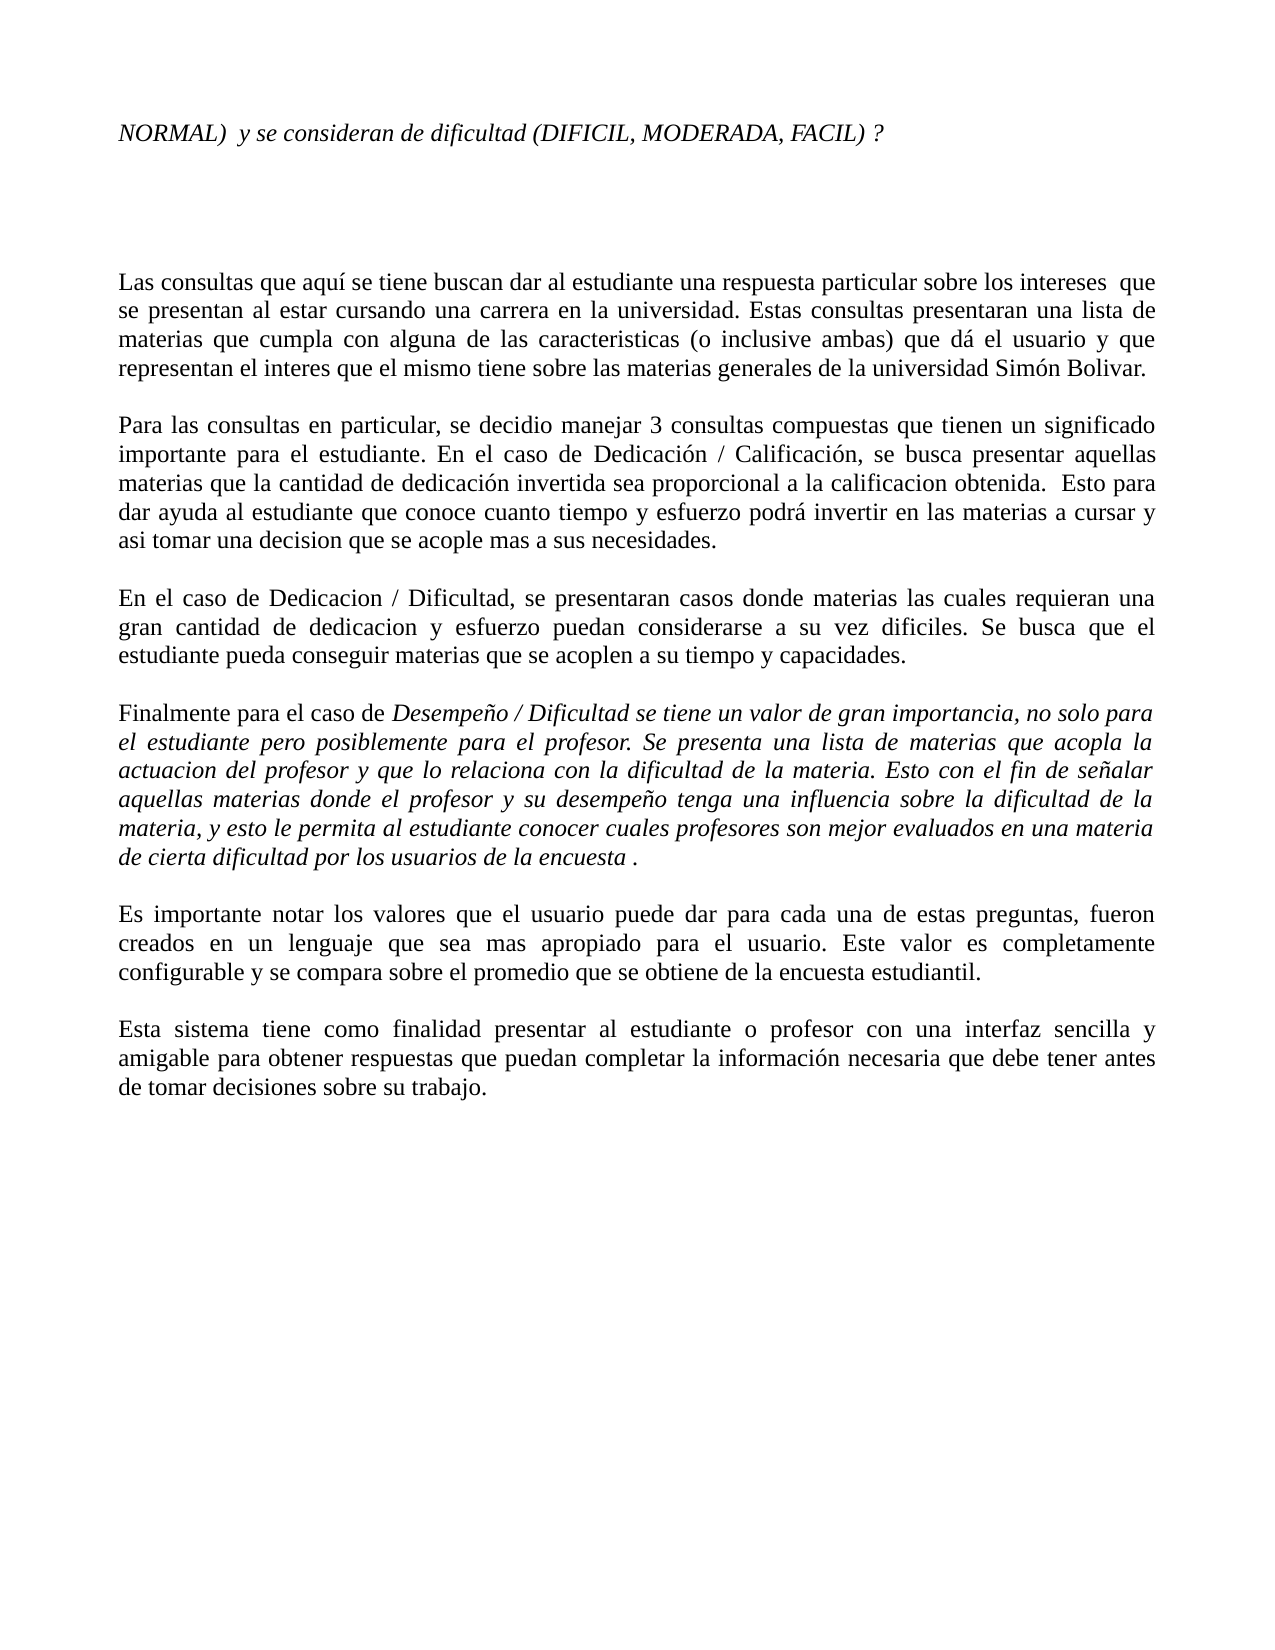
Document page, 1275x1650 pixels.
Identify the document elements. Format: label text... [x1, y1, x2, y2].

text NORMAL) y se consideran de dificultad (DIFICIL, MODERADA, FACIL) ? [118, 118, 1157, 147]
text En el caso de Dedicacion / Dificultad, se presentaran casos donde materias las cuales requieran una gran cantidad de dedicacion y esfuerzo puedan considerarse a su vez dificiles. Se busca que el estudiante pueda conseguir materias que se acoplen a su tiempo y capacidades. [118, 583, 1157, 669]
text Es importante notar los valores que el usuario puede dar para cada una de estas preguntas, fueron creados en un lenguaje que sea mas apropiado para el usuario. Este valor es completamente configurable y se compara sobre el promedio que se obtiene de la encuesta estudiantil. [118, 899, 1157, 985]
text Para las consultas en particular, se decidio manejar 3 consultas compuestas que tienen un significado importante para el estudiante. En el caso de Dedicación / Calificación, se busca presentar aquellas materias que la cantidad de dedicación invertida sea proporcional a la calificacion obtenida. Esto para dar ayuda al estudiante que conoce cuanto tiempo y esfuerzo podrá invertir en las materias a cursar y asi tomar una decision que se acople mas a sus necesidades. [118, 410, 1157, 554]
text Finalmente para el caso de Desempeño / Dificultad se tiene un valor de gran importancia, no solo para el estudiante pero posiblemente para el profesor. Se presenta una lista de materias que acopla la actuacion del profesor y que lo relaciona con la dificultad de la materia. Esto con el fin de señalar aquellas materias donde el profesor y su desempeño tenga una influencia sobre la dificultad de la materia, y esto le permita al estudiante conocer cuales profesores son mejor evaluados en una materia de cierta dificultad por los usuarios de la encuesta . [118, 698, 1157, 870]
text Esta sistema tiene como finalidad presentar al estudiante o profesor con una interfaz sencilla y amigable para obtener respuestas que puedan completar la información necesaria que debe tener antes de tomar decisiones sobre su trabajo. [118, 1014, 1157, 1100]
text Las consultas que aquí se tiene buscan dar al estudiante una respuesta particular sobre los intereses que se presentan al estar cursando una carrera en la universidad. Estas consultas presentaran una lista de materias que cumpla con alguna de las caracteristicas (o inclusive ambas) que dá el usuario y que representan el interes que el mismo tiene sobre las materias generales de la universidad Simón Bolivar. [118, 267, 1157, 382]
